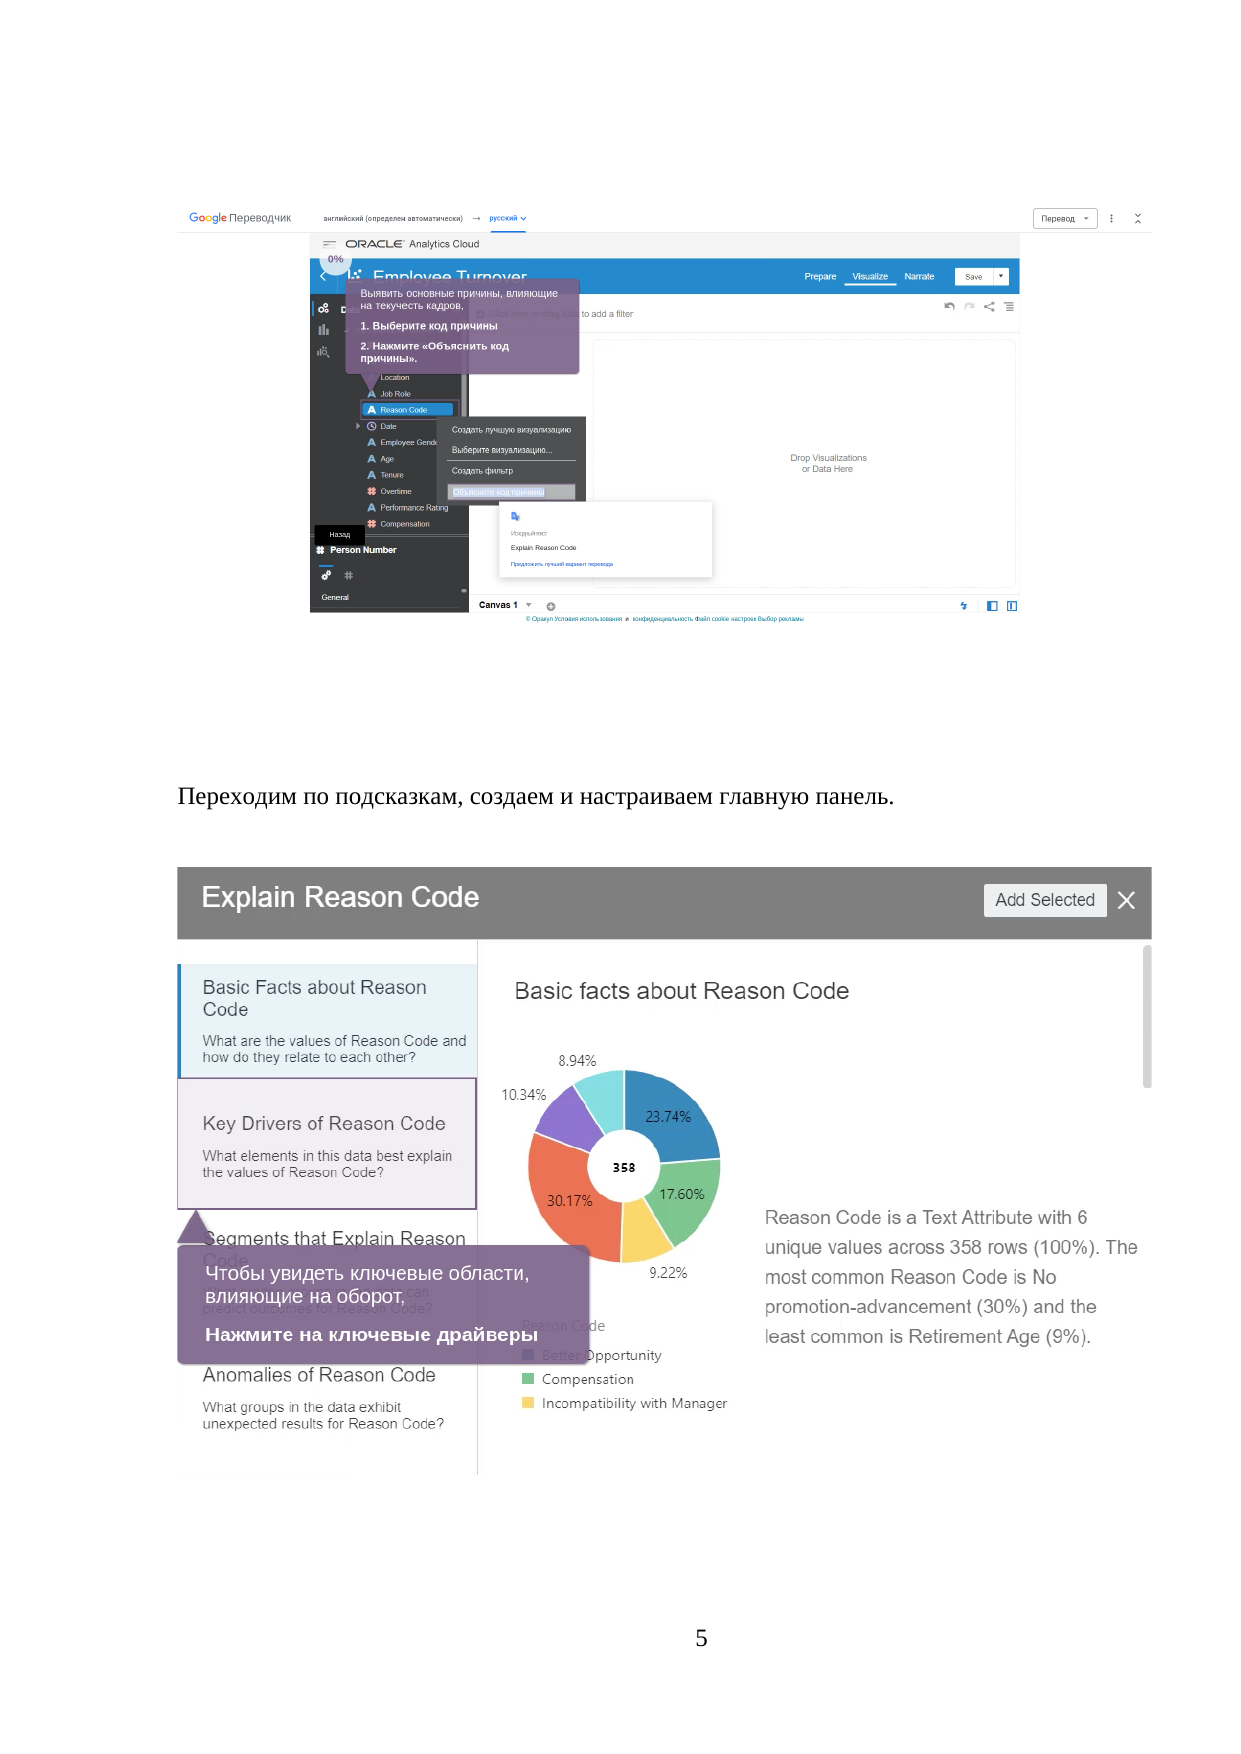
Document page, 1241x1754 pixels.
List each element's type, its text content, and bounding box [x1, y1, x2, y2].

picture [177, 867, 1152, 1475]
text Переходим по подсказкам, создаем и настраиваем главную панель. [177, 753, 1152, 810]
picture [177, 204, 1152, 753]
